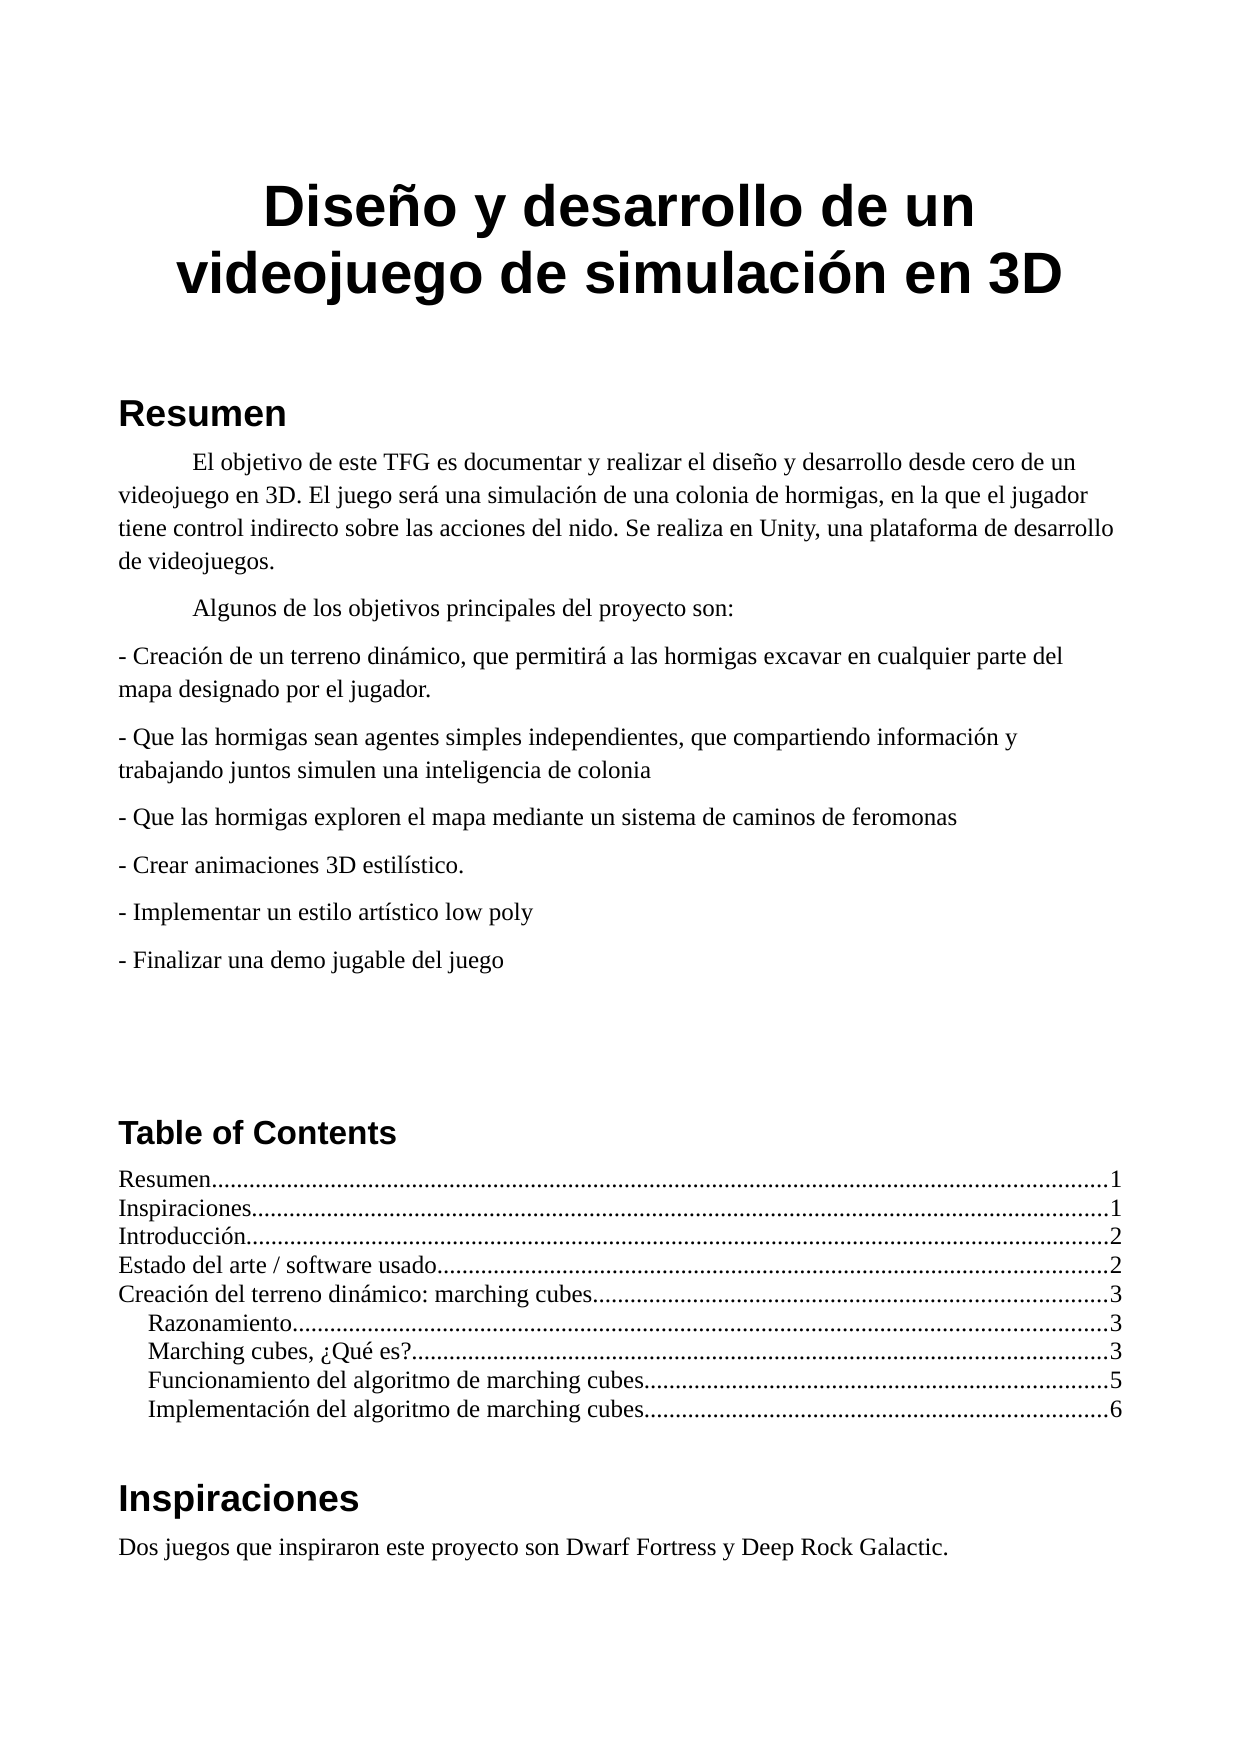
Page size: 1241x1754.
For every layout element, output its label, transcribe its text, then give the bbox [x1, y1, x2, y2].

text - Crear animaciones 3D estilístico. [118, 850, 1122, 879]
text Introducción 2 [118, 1221, 1122, 1250]
title Diseño y desarrollo de un videojuego de simulación en 3D [118, 172, 1122, 306]
text - Que las hormigas sean agentes simples independientes, que compartiendo información y trabajando juntos simulen una inteligencia de colonia [118, 722, 1122, 783]
text Funcionamiento del algoritmo de marching cubes 5 [148, 1365, 1122, 1394]
text - Implementar un estilo artístico low poly [118, 897, 1122, 926]
text Implementación del algoritmo de marching cubes 6 [148, 1394, 1122, 1423]
subtitle Resumen [118, 391, 1122, 434]
text Creación del terreno dinámico: marching cubes 3 [118, 1279, 1122, 1308]
text Algunos de los objetivos principales del proyecto son: [118, 593, 1122, 622]
text Estado del arte / software usado 2 [118, 1250, 1122, 1279]
text Dos juegos que inspiraron este proyecto son Dwarf Fortress y Deep Rock Galactic. [118, 1532, 1122, 1561]
text - Finalizar una demo jugable del juego [118, 945, 1122, 974]
text El objetivo de este TFG es documentar y realizar el diseño y desarrollo desde cero de un videojuego en 3D. El juego será una simulación de una colonia de hormigas, en la que el jugador tiene control indirecto sobre las acciones del nido. Se realiza en Unity, una plataforma de desarrollo de videojuegos. [118, 447, 1122, 574]
text Marching cubes, ¿Qué es? 3 [148, 1336, 1122, 1365]
text - Creación de un terreno dinámico, que permitirá a las hormigas excavar en cualquier parte del mapa designado por el jugador. [118, 641, 1122, 703]
subtitle Inspiraciones [118, 1476, 1122, 1519]
text - Que las hormigas exploren el mapa mediante un sistema de caminos de feromonas [118, 802, 1122, 831]
text Resumen 1 [118, 1164, 1122, 1193]
text Razonamiento 3 [148, 1308, 1122, 1336]
subtitle Table of Contents [118, 1113, 1122, 1151]
text Inspiraciones 1 [118, 1193, 1122, 1221]
